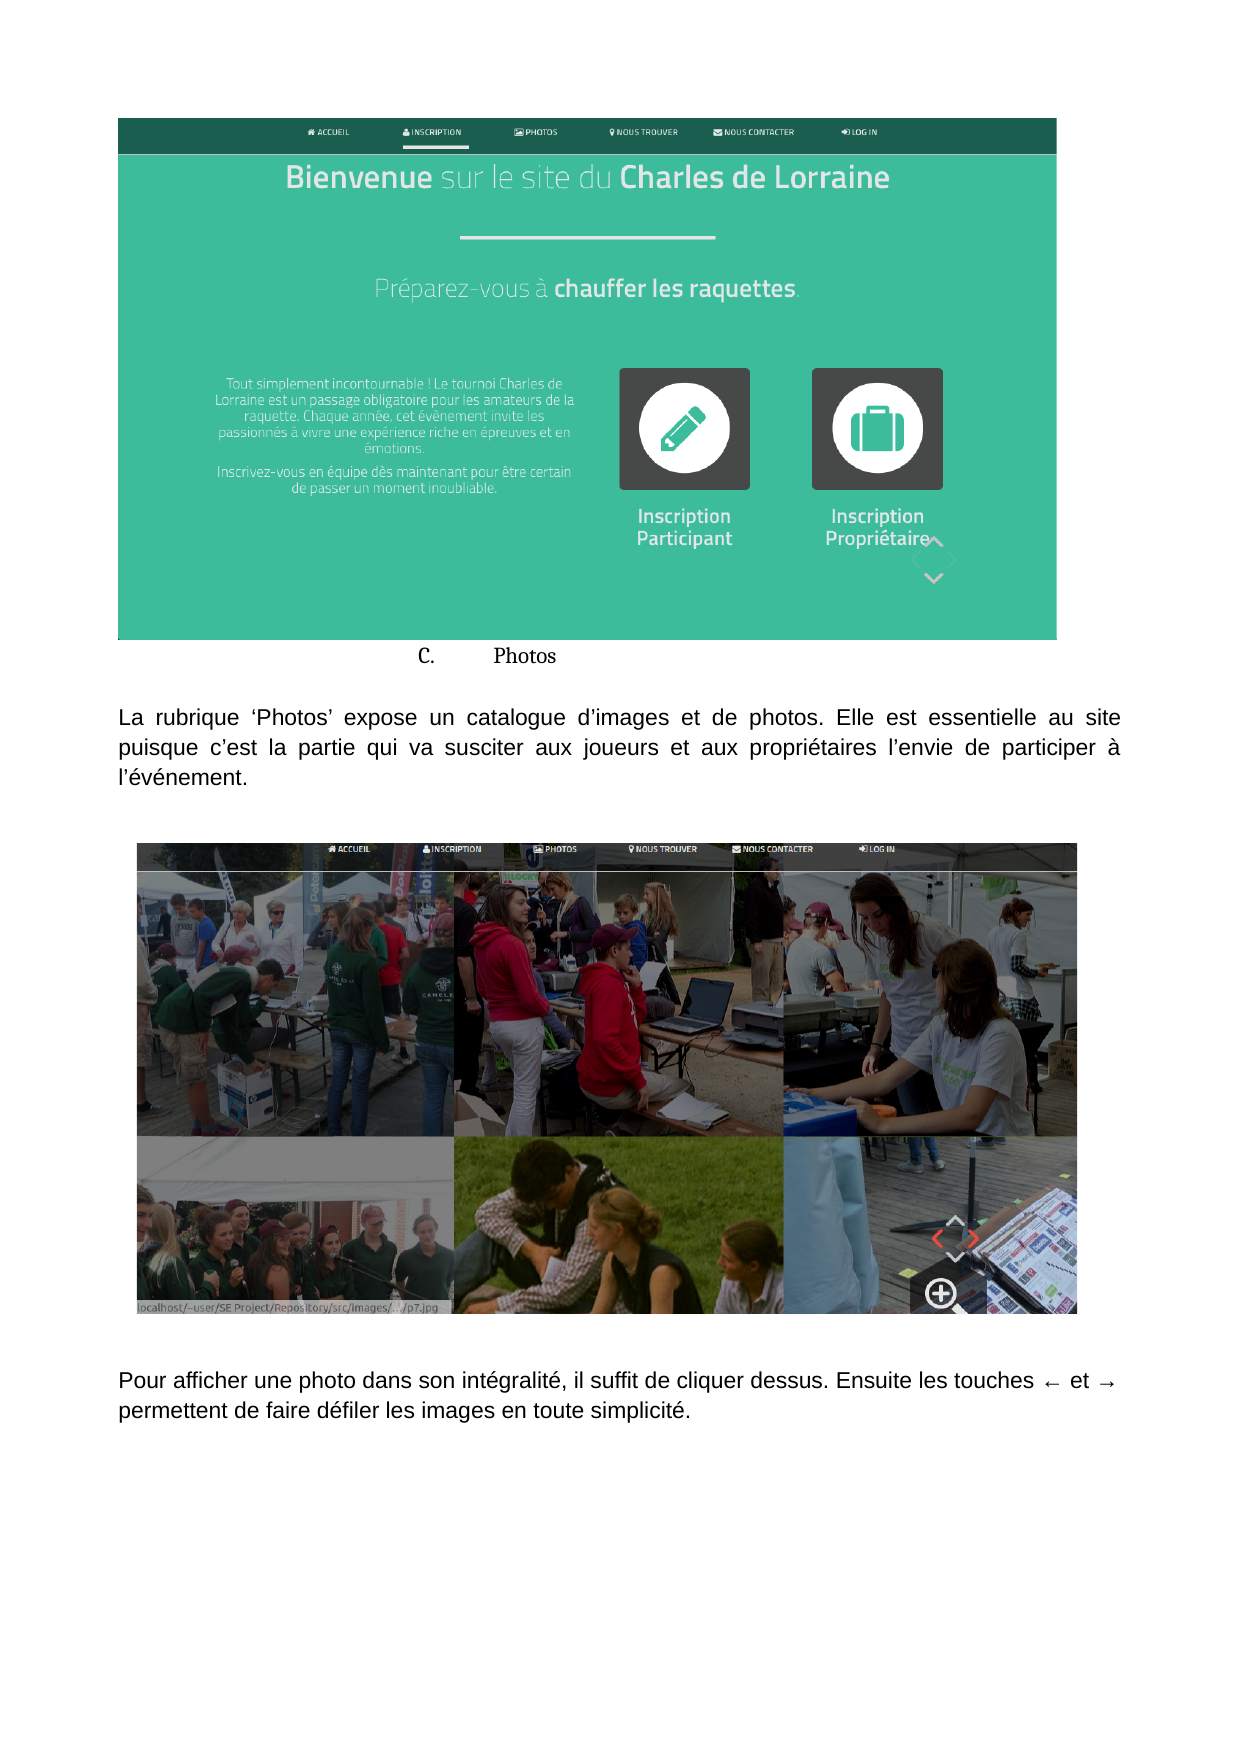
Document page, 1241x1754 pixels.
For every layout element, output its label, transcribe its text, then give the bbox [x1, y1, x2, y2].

picture [136, 843, 1078, 1314]
picture [118, 118, 1057, 640]
subtitle Photos [306, 643, 1122, 669]
text Pour afficher une photo dans son intégralité, il suffit de cliquer dessus. Ensuite les touches ← et → permettent de faire défiler les images en toute simplicité. [118, 1367, 1122, 1423]
text La rubrique ‘Photos’ expose un catalogue d’images et de photos. Elle est essentielle au site puisque c’est la partie qui va susciter aux joueurs et aux propriétaires l’envie de participer à l’événement. [118, 704, 1122, 790]
